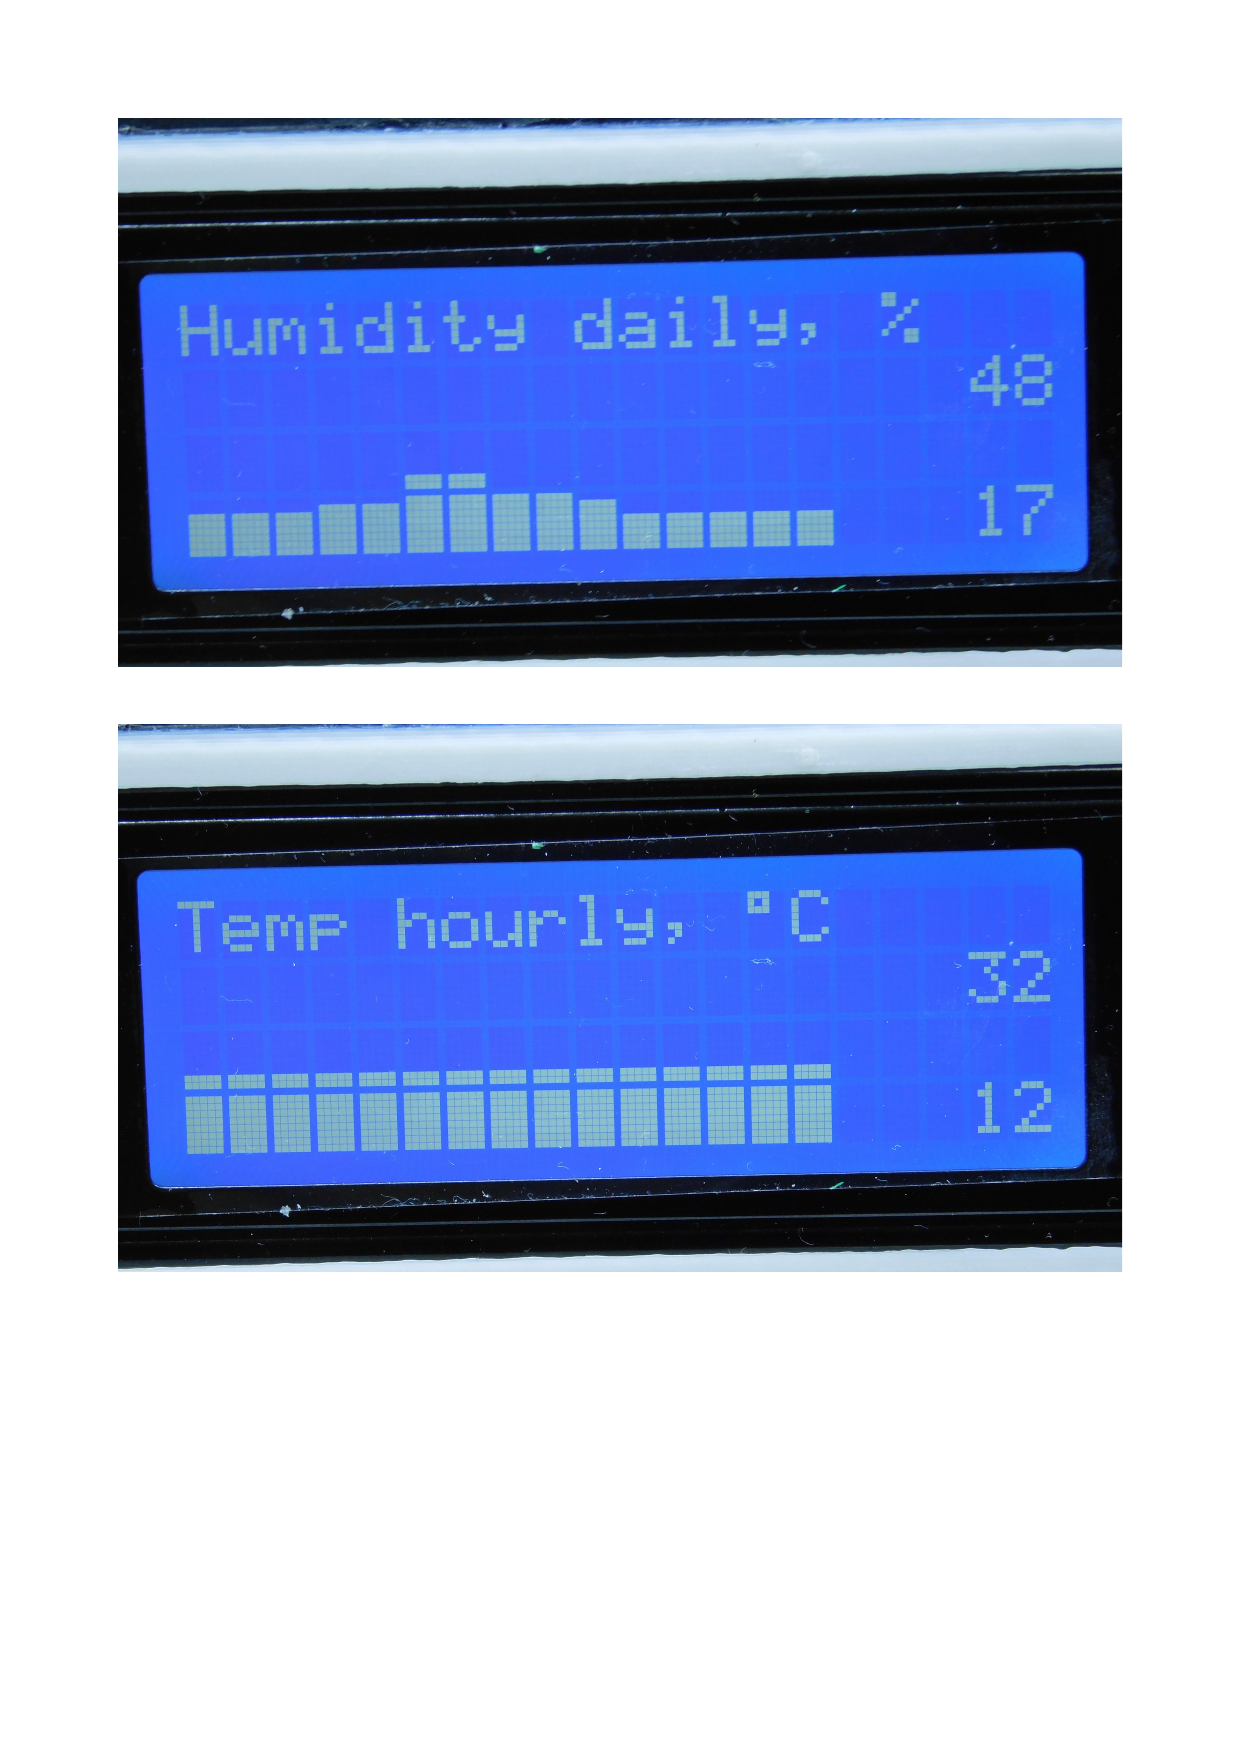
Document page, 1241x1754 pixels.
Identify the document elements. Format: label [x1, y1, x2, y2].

picture [118, 724, 1123, 1272]
picture [118, 118, 1123, 667]
